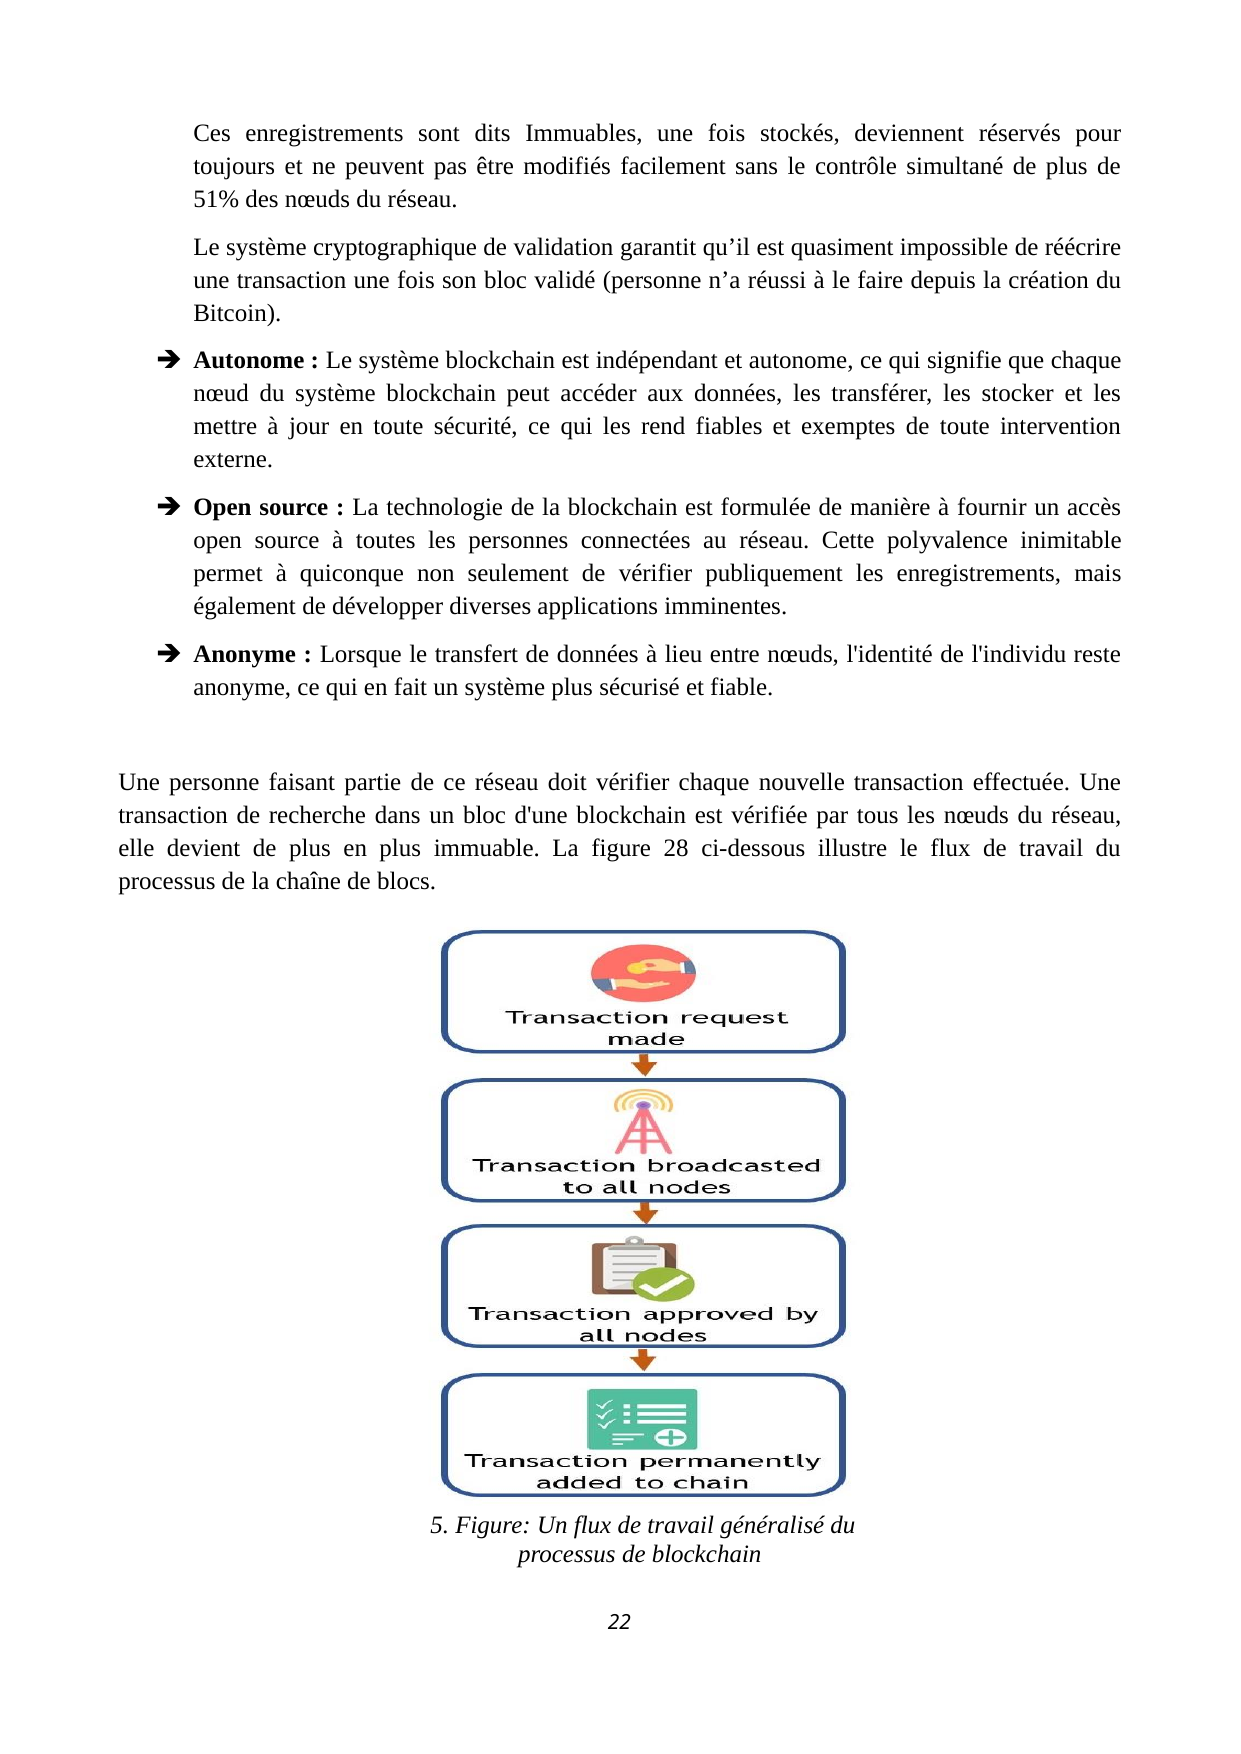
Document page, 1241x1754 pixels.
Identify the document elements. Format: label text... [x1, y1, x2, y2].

list Le système cryptographique de validation garantit qu’il est quasiment impossible de réécrire une transaction une fois son bloc validé (personne n’a réussi à le faire depuis la création du Bitcoin). [156, 232, 1122, 327]
list Anonyme : Lorsque le transfert de données à lieu entre nœuds, l'identité de l'individu reste anonyme, ce qui en fait un système plus sécurisé et fiable. [156, 639, 1122, 701]
text 5. Figure: Un flux de travail généralisé du processus de blockchain [412, 1510, 875, 1567]
text Une personne faisant partie de ce réseau doit vérifier chaque nouvelle transaction effectuée. Une transaction de recherche dans un bloc d'une blockchain est vérifiée par tous les nœuds du réseau, elle devient de plus en plus immuable. La figure 28 ci-dessous illustre le flux de travail du processus de la chaîne de blocs. [118, 767, 1122, 895]
list Open source : La technologie de la blockchain est formulée de manière à fournir un accès open source à toutes les personnes connectées au réseau. Cette polyvalence inimitable permet à quiconque non seulement de vérifier publiquement les enregistrements, mais également de développer diverses applications imminentes. [156, 492, 1122, 620]
list Autonome : Le système blockchain est indépendant et autonome, ce qui signifie que chaque nœud du système blockchain peut accéder aux données, les transférer, les stocker et les mettre à jour en toute sécurité, ce qui les rend fiables et exemptes de toute intervention externe. [156, 345, 1122, 473]
picture [412, 917, 876, 1510]
list Ces enregistrements sont dits Immuables, une fois stockés, deviennent réservés pour toujours et ne peuvent pas être modifiés facilement sans le contrôle simultané de plus de 51% des nœuds du réseau. [156, 118, 1122, 213]
